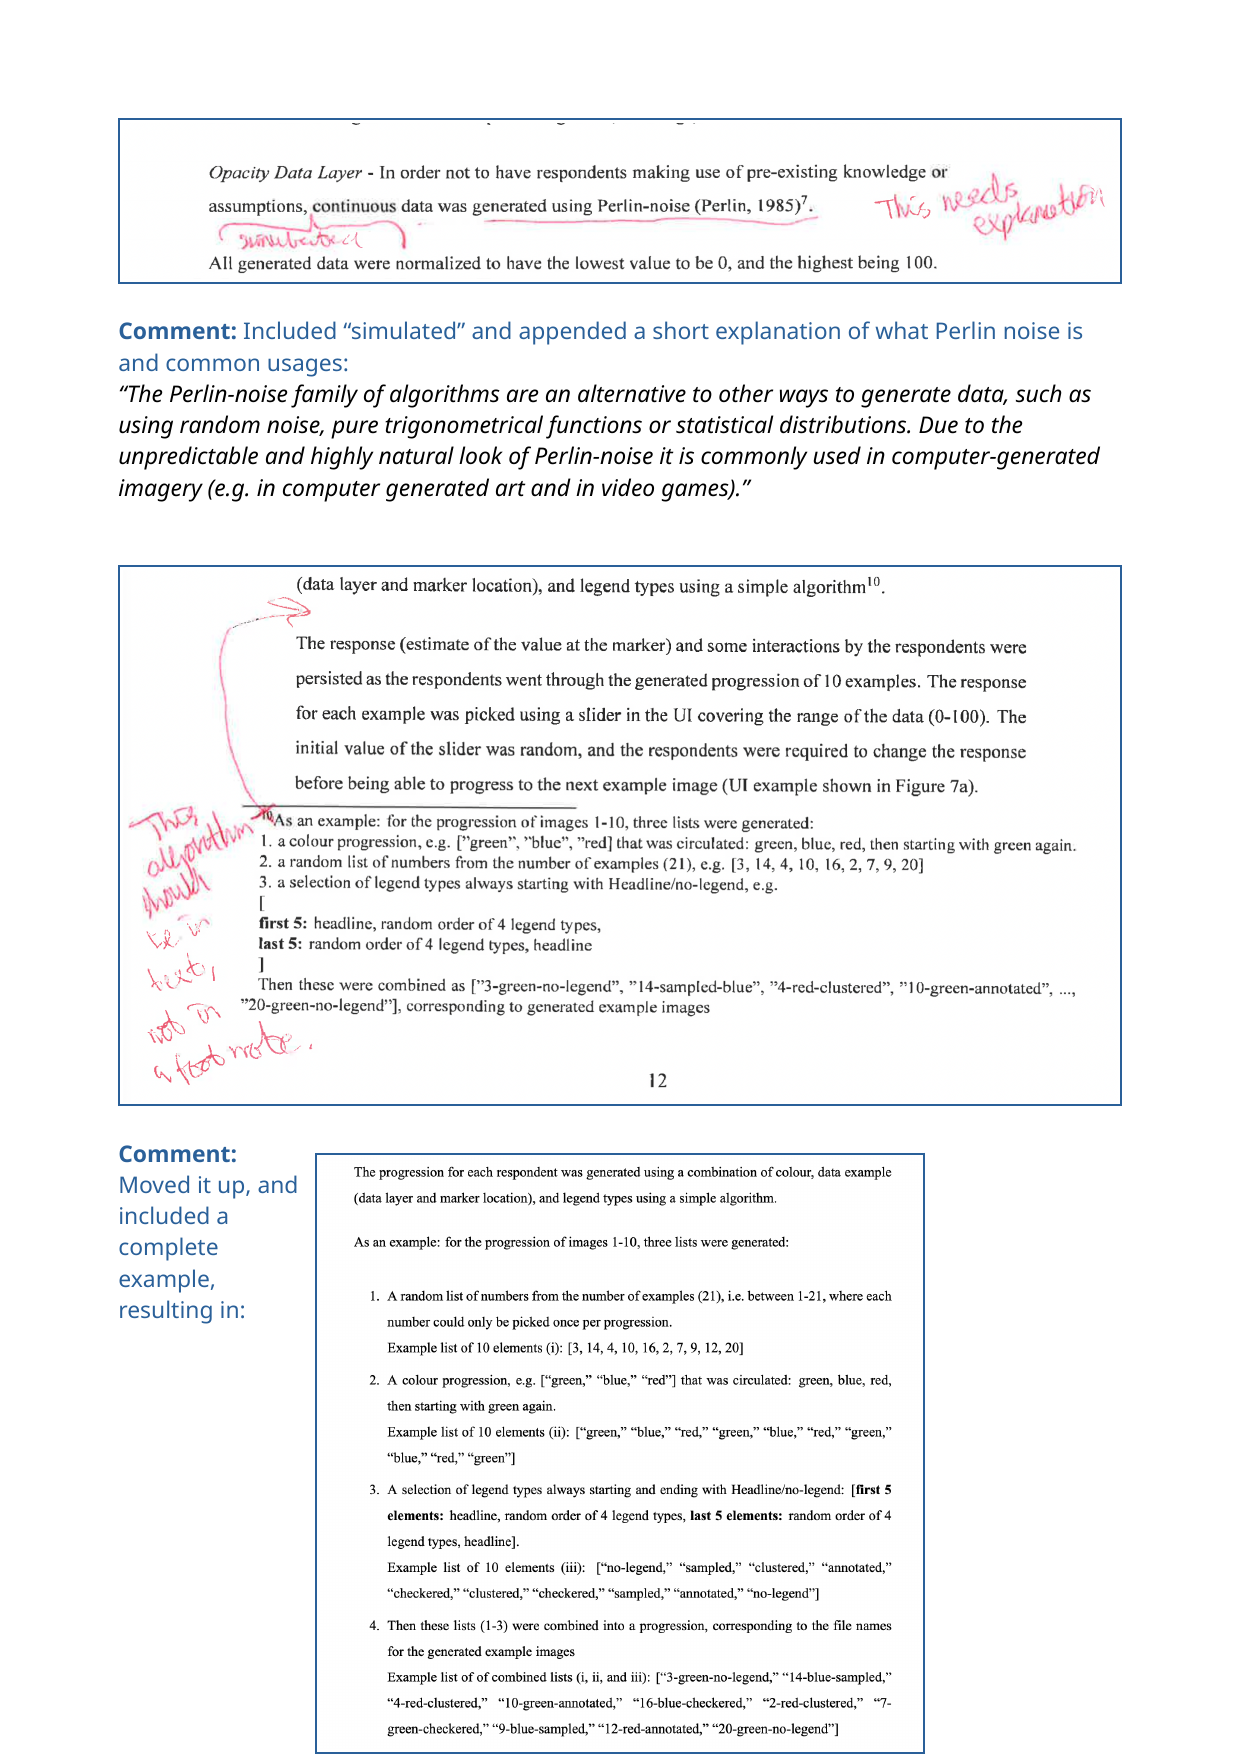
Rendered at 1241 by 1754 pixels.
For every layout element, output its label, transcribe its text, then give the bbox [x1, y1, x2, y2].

text Comment: Moved it up, and included a complete example, resulting in: [118, 1137, 1122, 1325]
text “The Perlin-noise family of algorithms are an alternative to other ways to generate data, such as using random noise, pure trigonometrical functions or statistical distributions. Due to the unpredictable and highly natural look of Perlin-noise it is commonly used in computer-generated imagery (e.g. in computer generated art and in video games).” [118, 378, 1122, 503]
text Comment: Included “simulated” and appended a short explanation of what Perlin noise is and common usages: [118, 315, 1122, 378]
picture [320, 1157, 920, 1749]
picture [123, 123, 1118, 279]
picture [123, 570, 1118, 1102]
